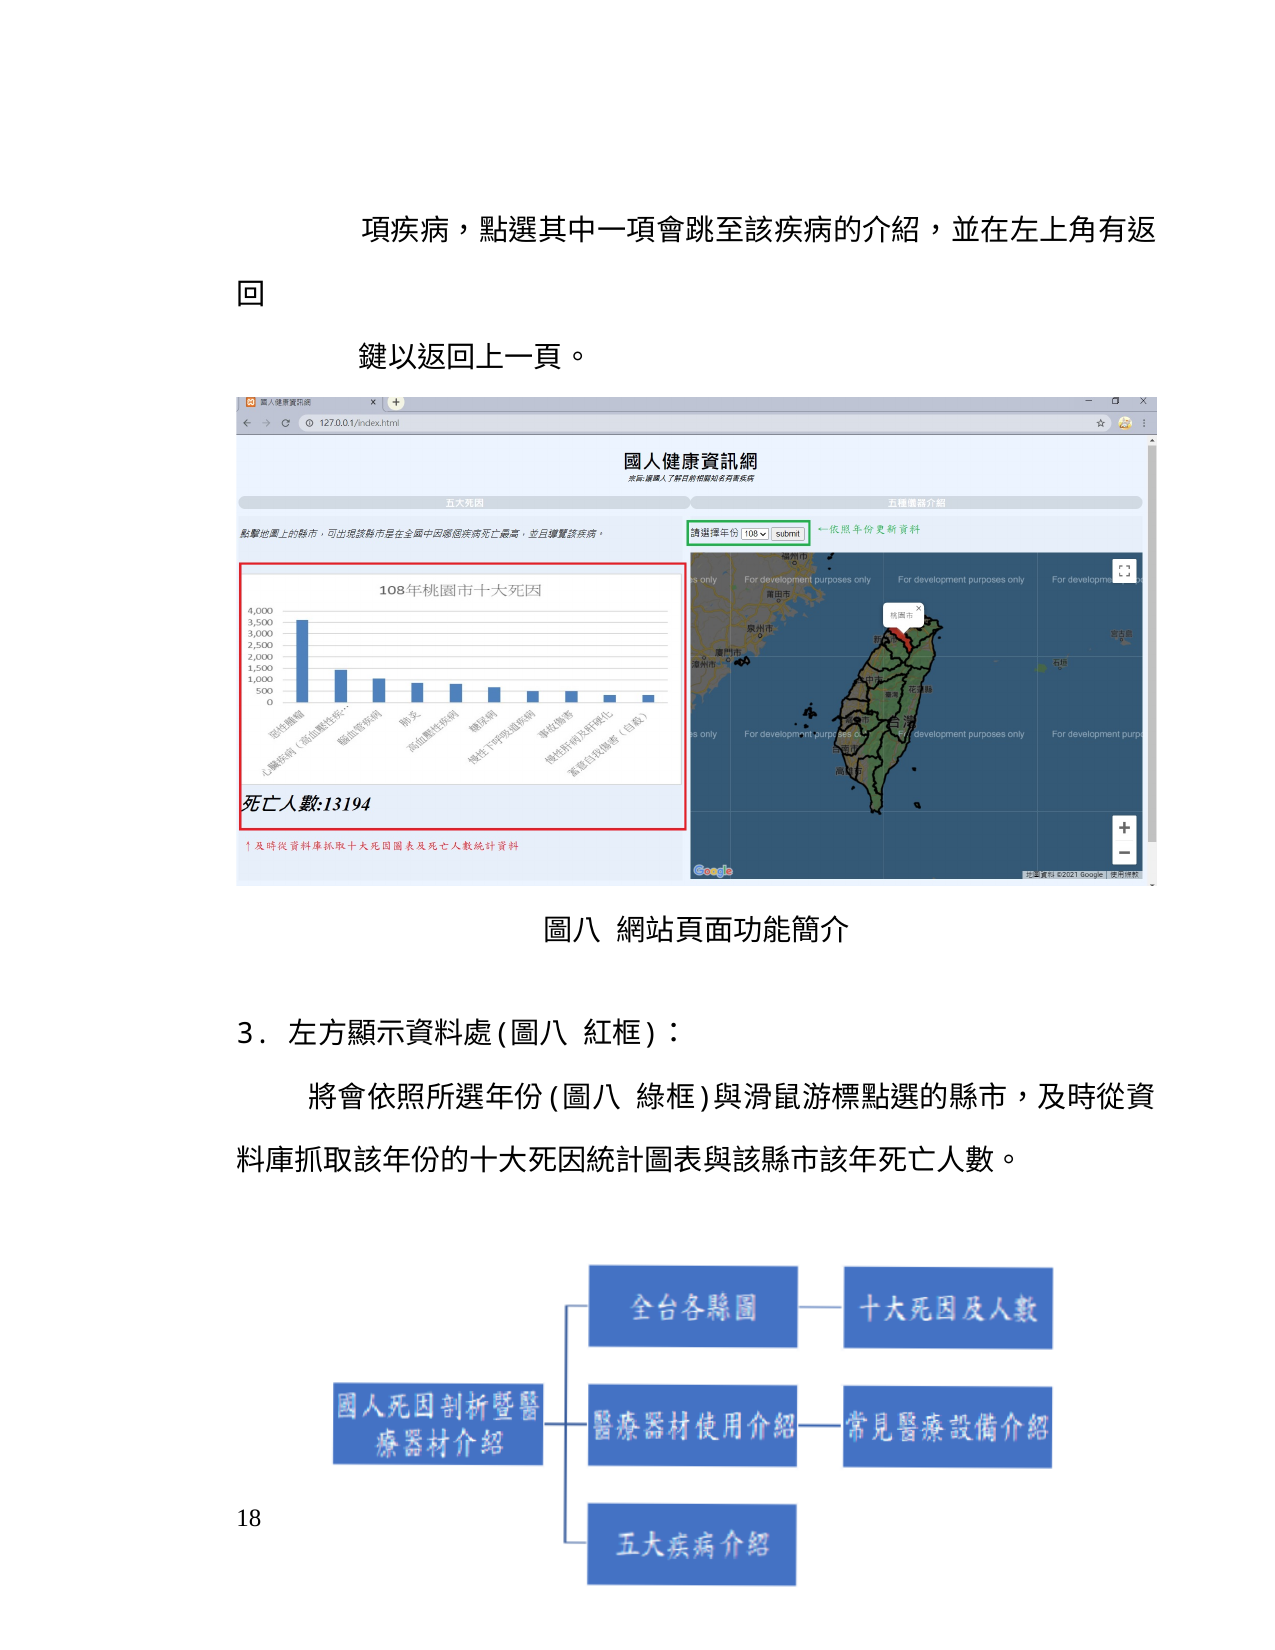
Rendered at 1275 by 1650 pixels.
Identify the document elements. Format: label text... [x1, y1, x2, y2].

text 圖八 網站頁面功能簡介 [236, 886, 1157, 949]
text 3. 左方顯示資料處(圖八 紅框)： [236, 1009, 1157, 1052]
text 項疾病，點選其中一項會跳至該疾病的介紹，並在左上角有返回 [236, 207, 1157, 312]
text 鍵以返回上一頁。 [236, 334, 1157, 376]
picture [236, 397, 1157, 886]
picture [307, 1227, 1086, 1618]
text 將會依照所選年份(圖八 綠框)與滑鼠游標點選的縣市，及時從資料庫抓取該年份的十大死因統計圖表與該縣市該年死亡人數。 [236, 1073, 1157, 1179]
